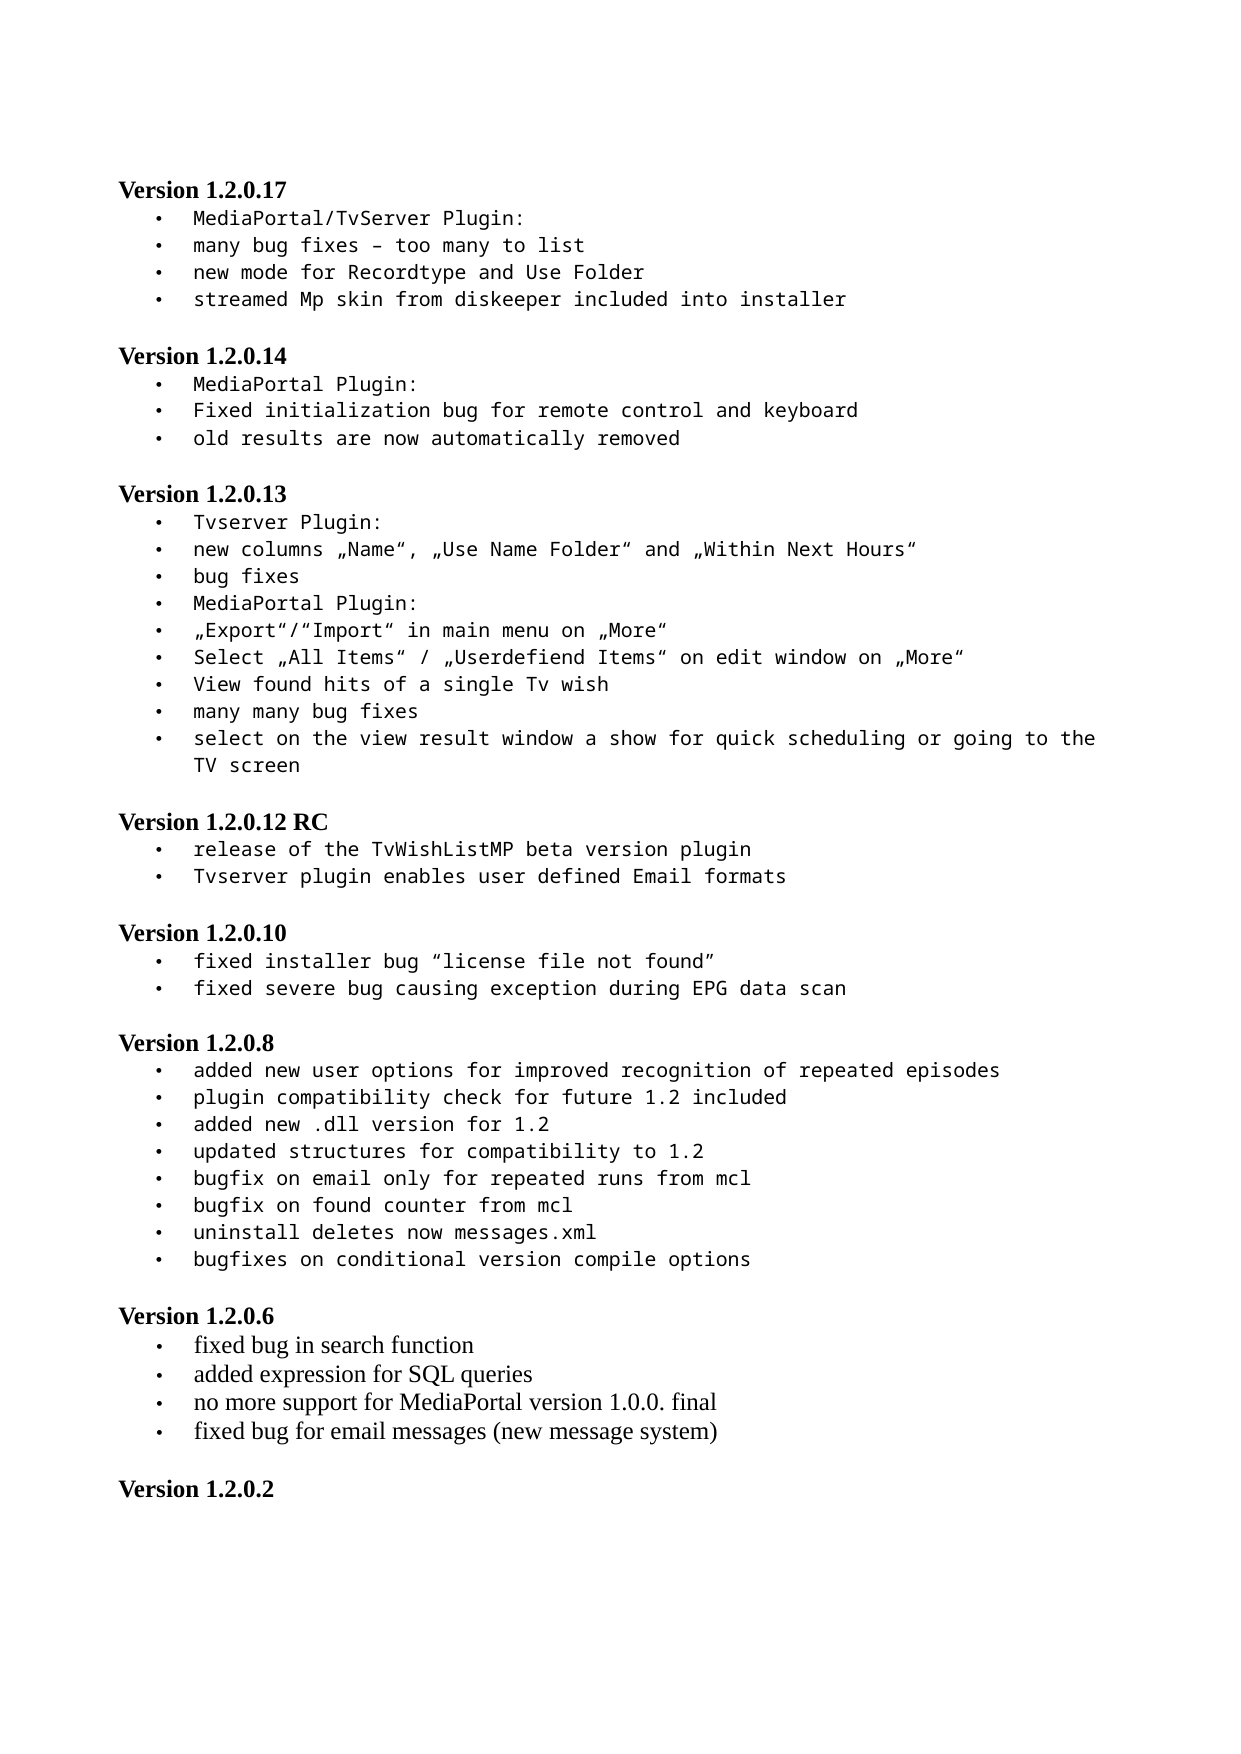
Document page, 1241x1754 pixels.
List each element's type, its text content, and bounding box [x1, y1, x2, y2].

list new mode for Recordtype and Use Folder [156, 258, 1122, 285]
list streamed Mp skin from diskeeper included into installer [156, 285, 1122, 312]
list bugfix on found counter from mcl [156, 1192, 1122, 1218]
list new columns „Name“, „Use Name Folder“ and „Within Next Hours“ [156, 535, 1122, 562]
list bugfix on email only for repeated runs from mcl [156, 1164, 1122, 1192]
list added new .dll version for 1.2 [156, 1111, 1122, 1138]
list added new user options for improved recognition of repeated episodes [156, 1057, 1122, 1084]
list many bug fixes – too many to list [156, 231, 1122, 258]
list old results are now automatically removed [156, 424, 1122, 451]
list Tvserver plugin enables user defined Email formats [156, 862, 1122, 889]
text Version 1.2.0.13 [118, 479, 1122, 508]
list bug fixes [156, 562, 1122, 589]
list fixed severe bug causing exception during EPG data scan [156, 974, 1122, 1001]
list „Export“/“Import“ in main menu on „More“ [156, 616, 1122, 643]
list select on the view result window a show for quick scheduling or going to the TV screen [156, 724, 1122, 778]
list fixed bug for email messages (new message system) [156, 1416, 1122, 1445]
list Fixed initialization bug for remote control and keyboard [156, 397, 1122, 424]
list bugfixes on conditional version compile options [156, 1246, 1122, 1272]
text Version 1.2.0.8 [118, 1028, 1122, 1057]
list plugin compatibility check for future 1.2 included [156, 1084, 1122, 1111]
list release of the TvWishListMP beta version plugin [156, 836, 1122, 862]
text Version 1.2.0.6 [118, 1301, 1122, 1330]
text Version 1.2.0.14 [118, 341, 1122, 370]
list many many bug fixes [156, 697, 1122, 724]
text Version 1.2.0.10 [118, 918, 1122, 947]
list Tvserver Plugin: [156, 508, 1122, 535]
list View found hits of a single Tv wish [156, 670, 1122, 697]
list fixed bug in search function [156, 1330, 1122, 1359]
list MediaPortal/TvServer Plugin: [156, 204, 1122, 231]
list added expression for SQL queries [156, 1359, 1122, 1387]
list no more support for MediaPortal version 1.0.0. final [156, 1387, 1122, 1416]
list uninstall deletes now messages.xml [156, 1218, 1122, 1246]
text Version 1.2.0.12 RC [118, 807, 1122, 836]
text Version 1.2.0.17 [118, 176, 1122, 204]
list MediaPortal Plugin: [156, 589, 1122, 616]
list MediaPortal Plugin: [156, 370, 1122, 397]
list updated structures for compatibility to 1.2 [156, 1138, 1122, 1164]
list fixed installer bug “license file not found” [156, 947, 1122, 974]
text Version 1.2.0.2 [118, 1474, 1122, 1502]
list Select „All Items“ / „Userdefiend Items“ on edit window on „More“ [156, 643, 1122, 670]
